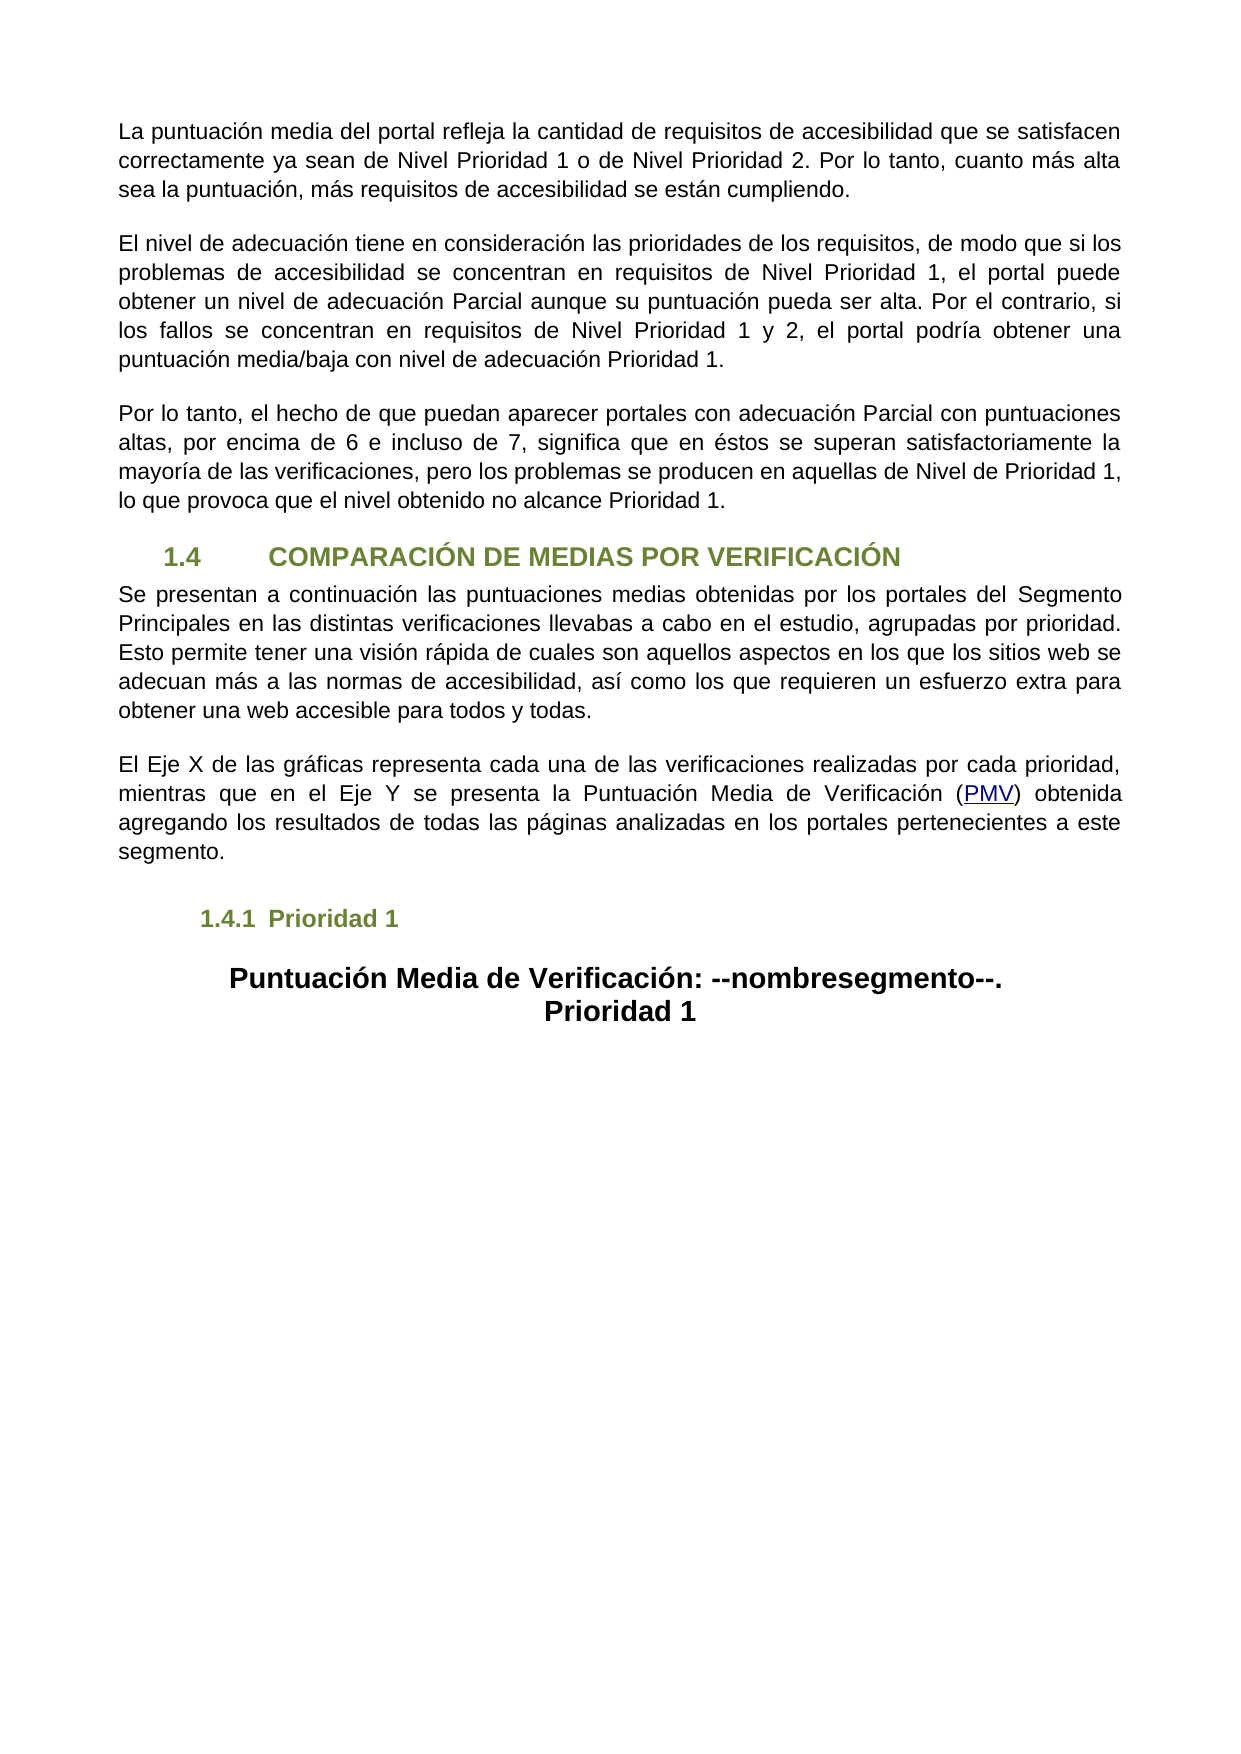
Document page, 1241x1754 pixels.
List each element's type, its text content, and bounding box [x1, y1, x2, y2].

subtitle Prioridad 1 [193, 904, 1122, 933]
text Por lo tanto, el hecho de que puedan aparecer portales con adecuación Parcial con puntuaciones altas, por encima de 6 e incluso de 7, significa que en éstos se superan satisfactoriamente la mayoría de las verificaciones, pero los problemas se producen en aquellas de Nivel de Prioridad 1, lo que provoca que el nivel obtenido no alcance Prioridad 1. [118, 400, 1122, 513]
text Se presentan a continuación las puntuaciones medias obtenidas por los portales del Segmento Principales en las distintas verificaciones llevabas a cabo en el estudio, agrupadas por prioridad. Esto permite tener una visión rápida de cuales son aquellos aspectos en los que los sitios web se adecuan más a las normas de accesibilidad, así como los que requieren un esfuerzo extra para obtener una web accesible para todos y todas. [118, 581, 1122, 723]
text Prioridad 1 [118, 994, 1122, 1028]
text La puntuación media del portal refleja la cantidad de requisitos de accesibilidad que se satisfacen correctamente ya sean de Nivel Prioridad 1 o de Nivel Prioridad 2. Por lo tanto, cuanto más alta sea la puntuación, más requisitos de accesibilidad se están cumpliendo. [118, 118, 1122, 202]
text El Eje X de las gráficas representa cada una de las verificaciones realizadas por cada prioridad, mientras que en el Eje Y se presenta la Puntuación Media de Verificación (PMV) obtenida agregando los resultados de todas las páginas analizadas en los portales pertenecientes a este segmento. [118, 751, 1122, 864]
text El nivel de adecuación tiene en consideración las prioridades de los requisitos, de modo que si los problemas de accesibilidad se concentran en requisitos de Nivel Prioridad 1, el portal puede obtener un nivel de adecuación Parcial aunque su puntuación pueda ser alta. Por el contrario, si los fallos se concentran en requisitos de Nivel Prioridad 1 y 2, el portal podría obtener una puntuación media/baja con nivel de adecuación Prioridad 1. [118, 230, 1122, 372]
subtitle Comparación de medias por verificación [156, 541, 1122, 572]
text Puntuación Media de Verificación: --nombresegmento--. [118, 961, 1122, 994]
